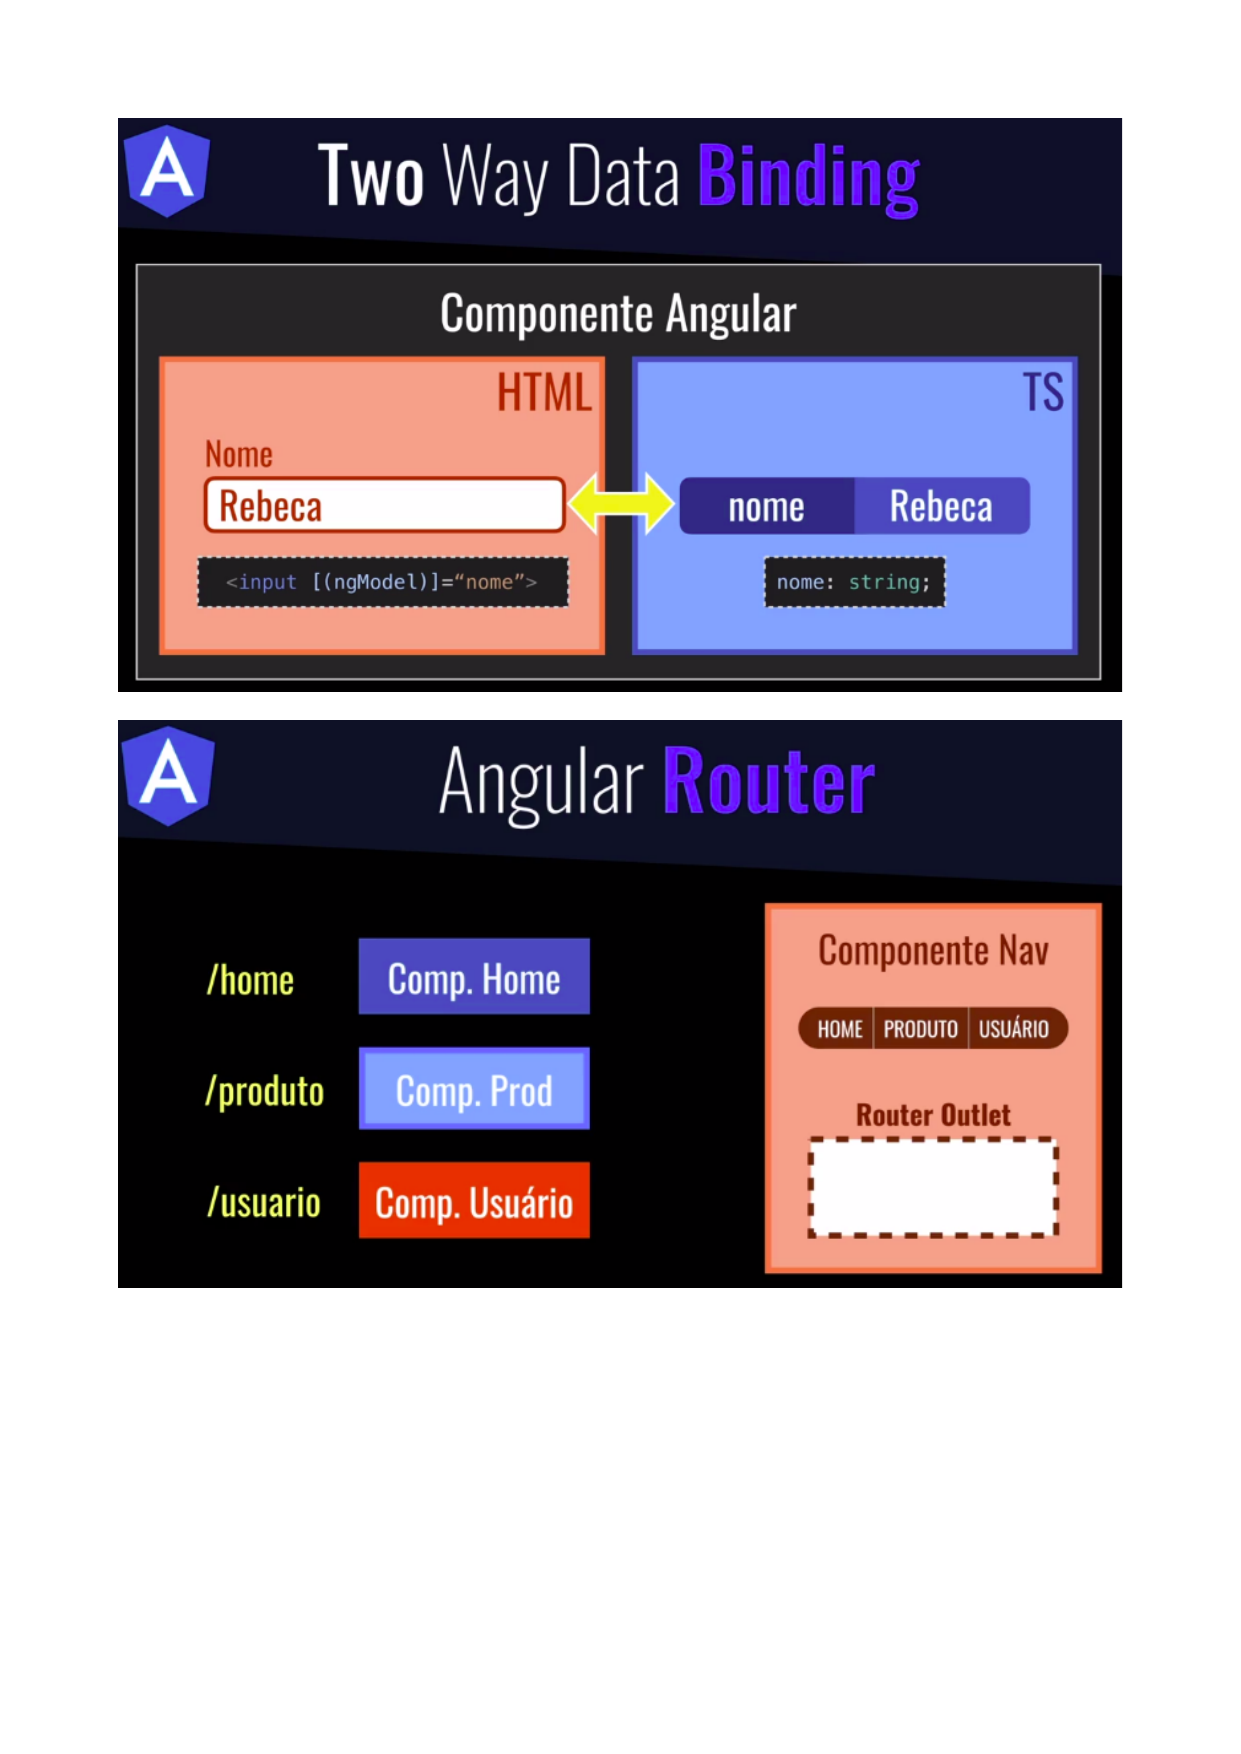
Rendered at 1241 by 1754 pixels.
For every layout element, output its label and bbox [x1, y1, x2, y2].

picture [118, 118, 1123, 692]
picture [118, 720, 1123, 1288]
